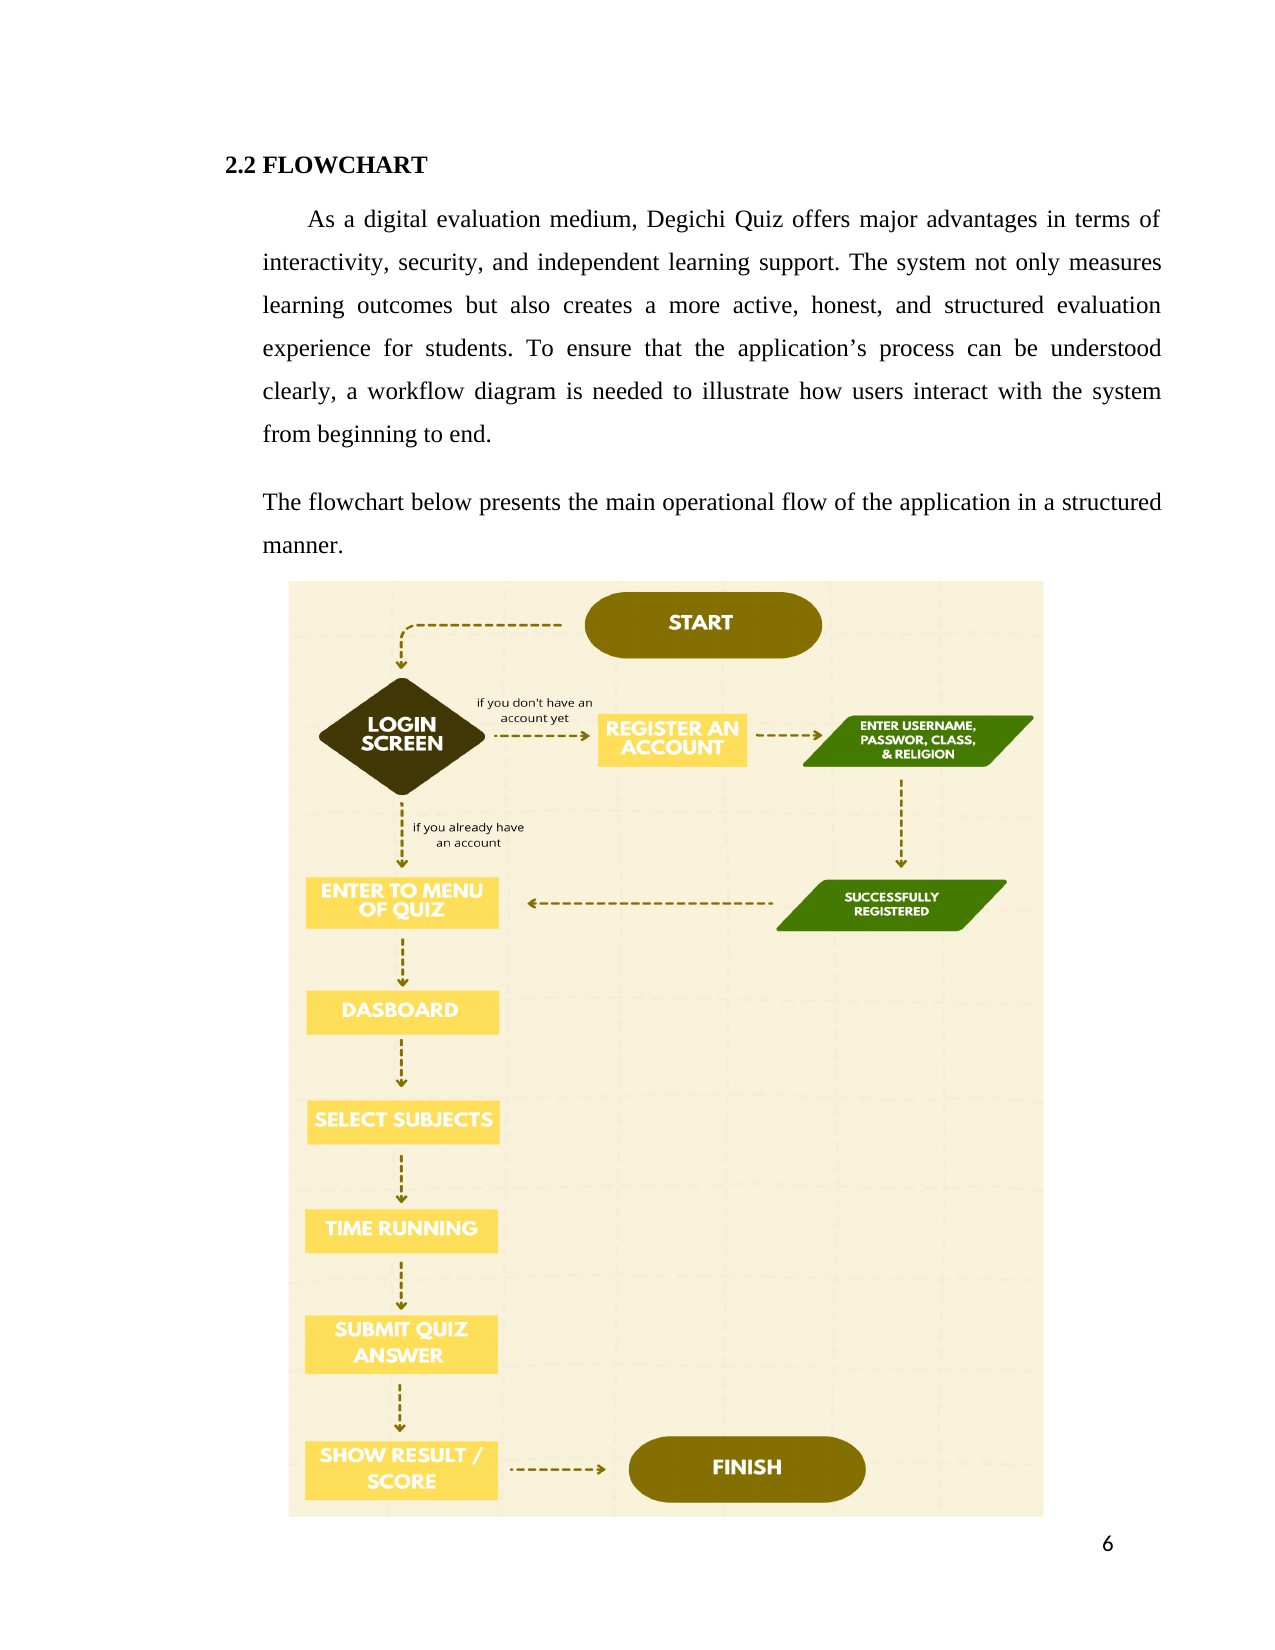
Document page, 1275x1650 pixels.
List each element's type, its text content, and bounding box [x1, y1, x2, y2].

list The flowchart below presents the main operational flow of the application in a structured manner. [262, 487, 1162, 559]
subtitle FLOWCHART [225, 150, 1162, 179]
list As a digital evaluation medium, Degichi Quiz offers major advantages in terms of interactivity, security, and independent learning support. The system not only measures learning outcomes but also creates a more active, honest, and structured evaluation experience for students. To ensure that the application’s process can be understood clearly, a workflow diagram is needed to illustrate how users interact with the system from beginning to end. [262, 204, 1162, 448]
picture [288, 581, 1044, 1517]
